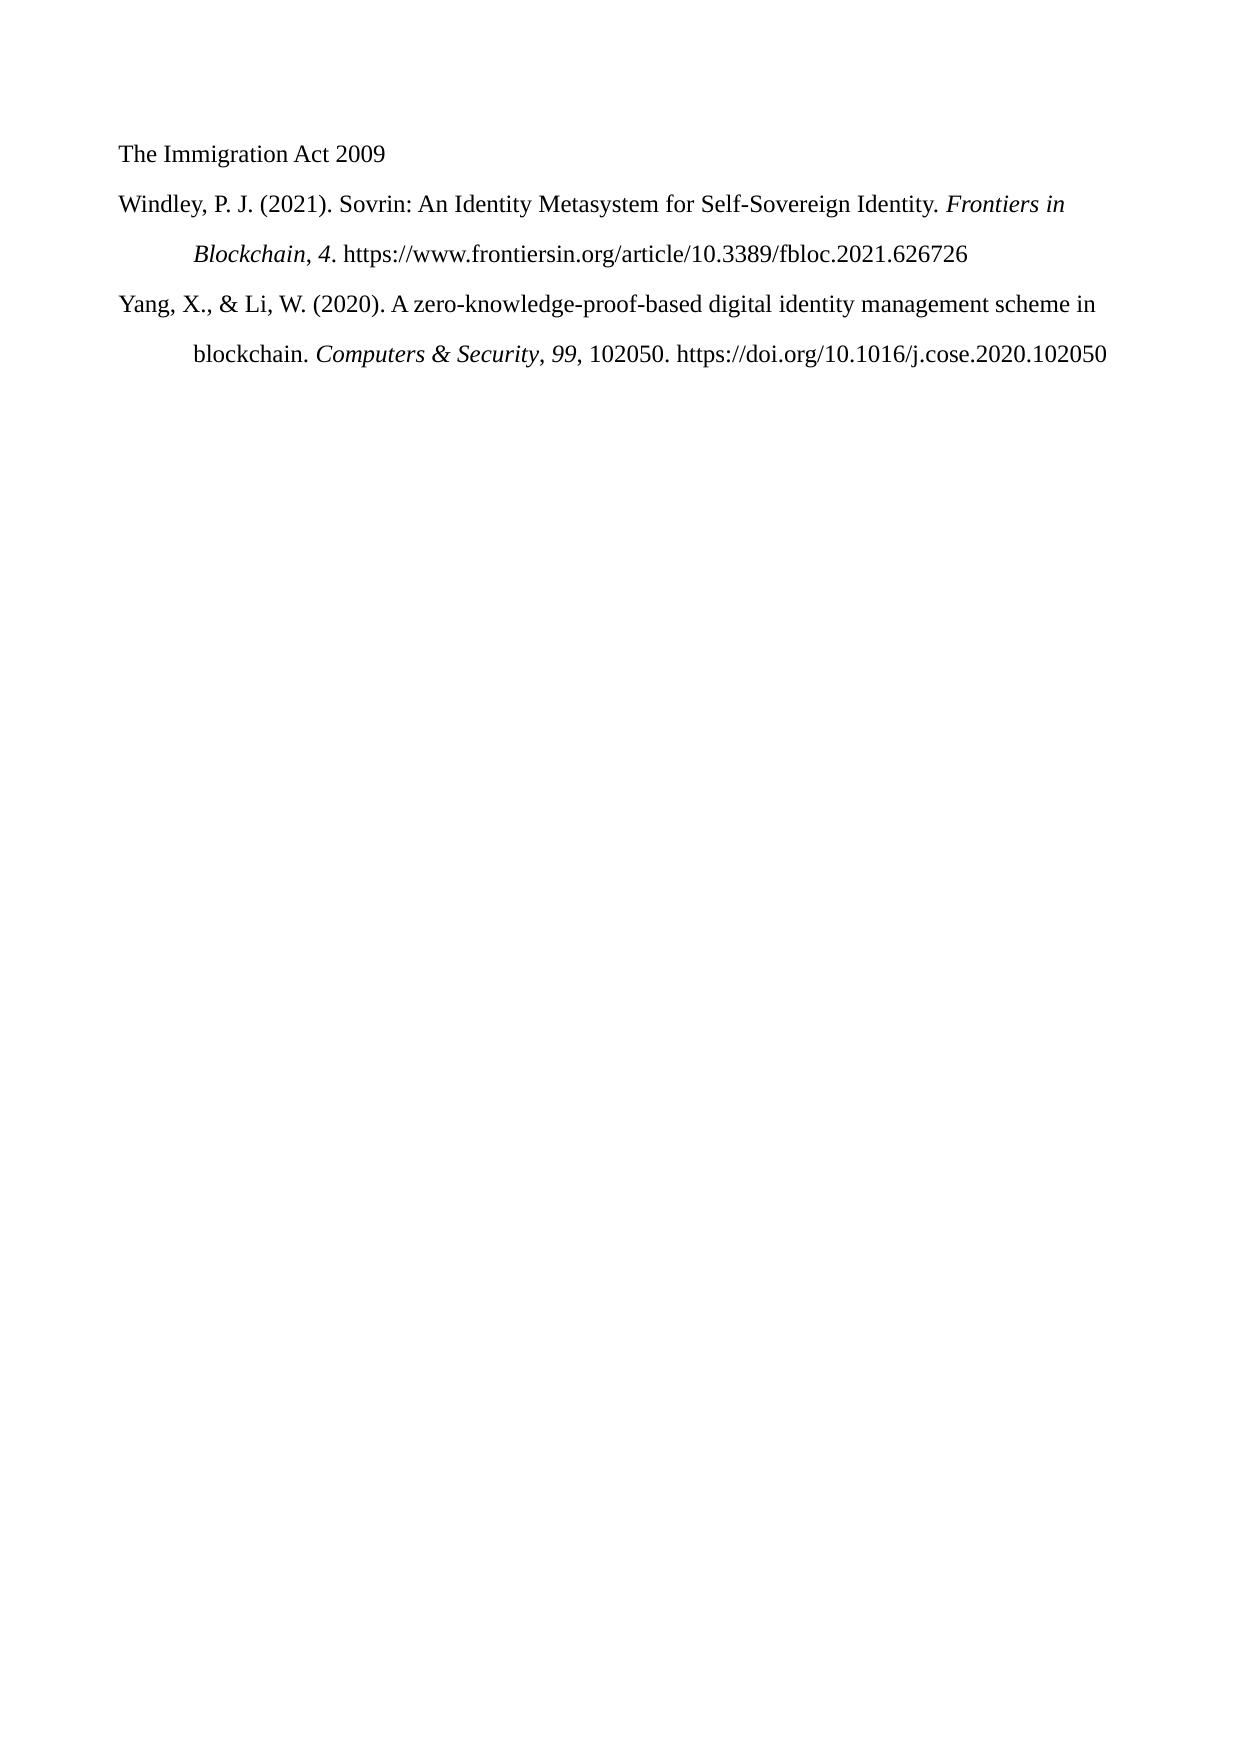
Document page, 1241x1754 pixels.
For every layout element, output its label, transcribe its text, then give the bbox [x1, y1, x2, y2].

text Yang, X., & Li, W. (2020). A zero-knowledge-proof-based digital identity management scheme in blockchain. Computers & Security, 99, 102050. https://doi.org/10.1016/j.cose.2020.102050 [118, 268, 1122, 368]
text The Immigration Act 2009 [118, 118, 1122, 168]
text Windley, P. J. (2021). Sovrin: An Identity Metasystem for Self-Sovereign Identity. Frontiers in Blockchain, 4. https://www.frontiersin.org/article/10.3389/fbloc.2021.626726 [118, 168, 1122, 268]
